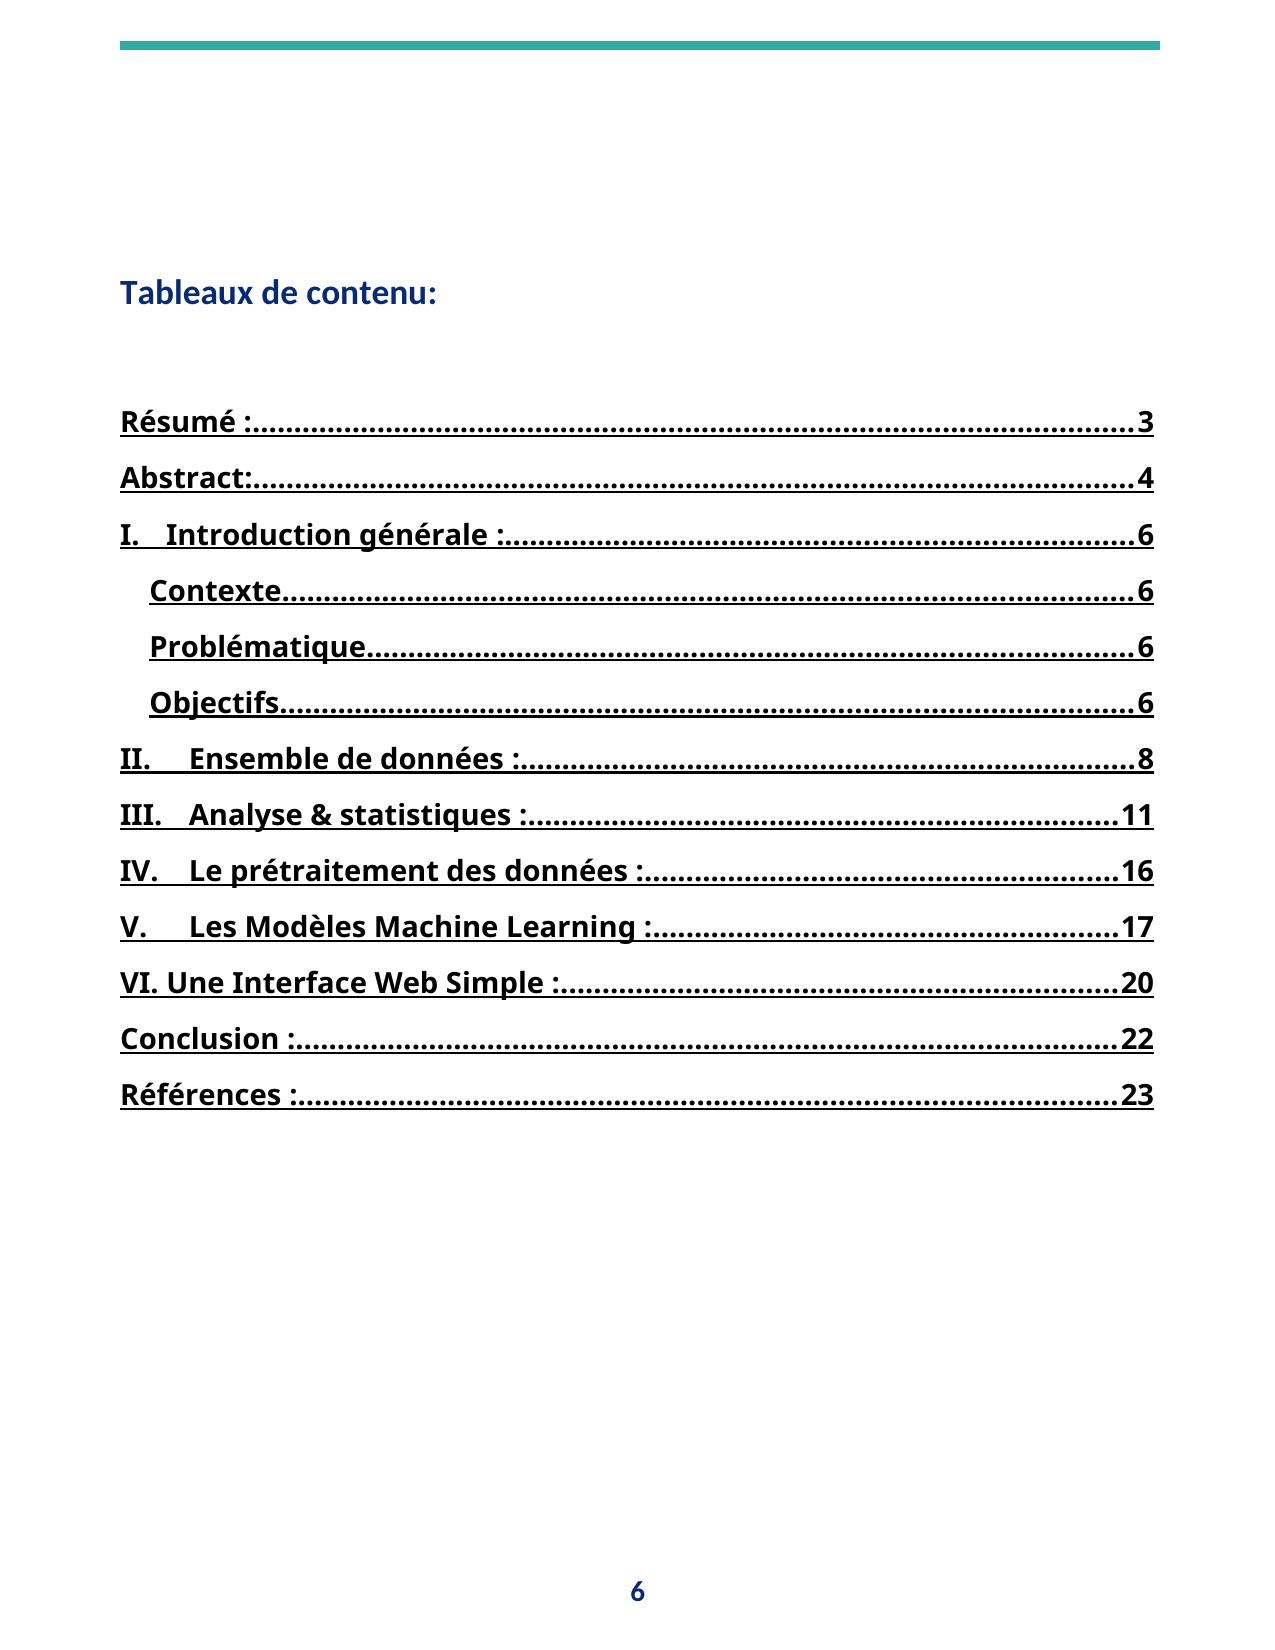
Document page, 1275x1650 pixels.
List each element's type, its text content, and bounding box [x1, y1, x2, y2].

text Contexte 6 [149, 570, 1155, 609]
text Résumé : 3 [120, 402, 1155, 441]
text Problématique 6 [149, 626, 1155, 666]
text Conclusion : 22 [120, 1018, 1155, 1058]
text IV. Le prétraitement des données : 16 [120, 850, 1155, 890]
text V. Les Modèles Machine Learning : 17 [120, 906, 1155, 946]
text Tableaux de contenu: [120, 270, 1155, 313]
text Objectifs 6 [149, 682, 1155, 722]
text Abstract: 4 [120, 458, 1155, 497]
text VI. Une Interface Web Simple : 20 [120, 962, 1155, 1002]
text Références : 23 [120, 1074, 1155, 1114]
text II. Ensemble de données : 8 [120, 738, 1155, 778]
text III. Analyse & statistiques : 11 [120, 794, 1155, 834]
text I. Introduction générale : 6 [120, 514, 1155, 553]
